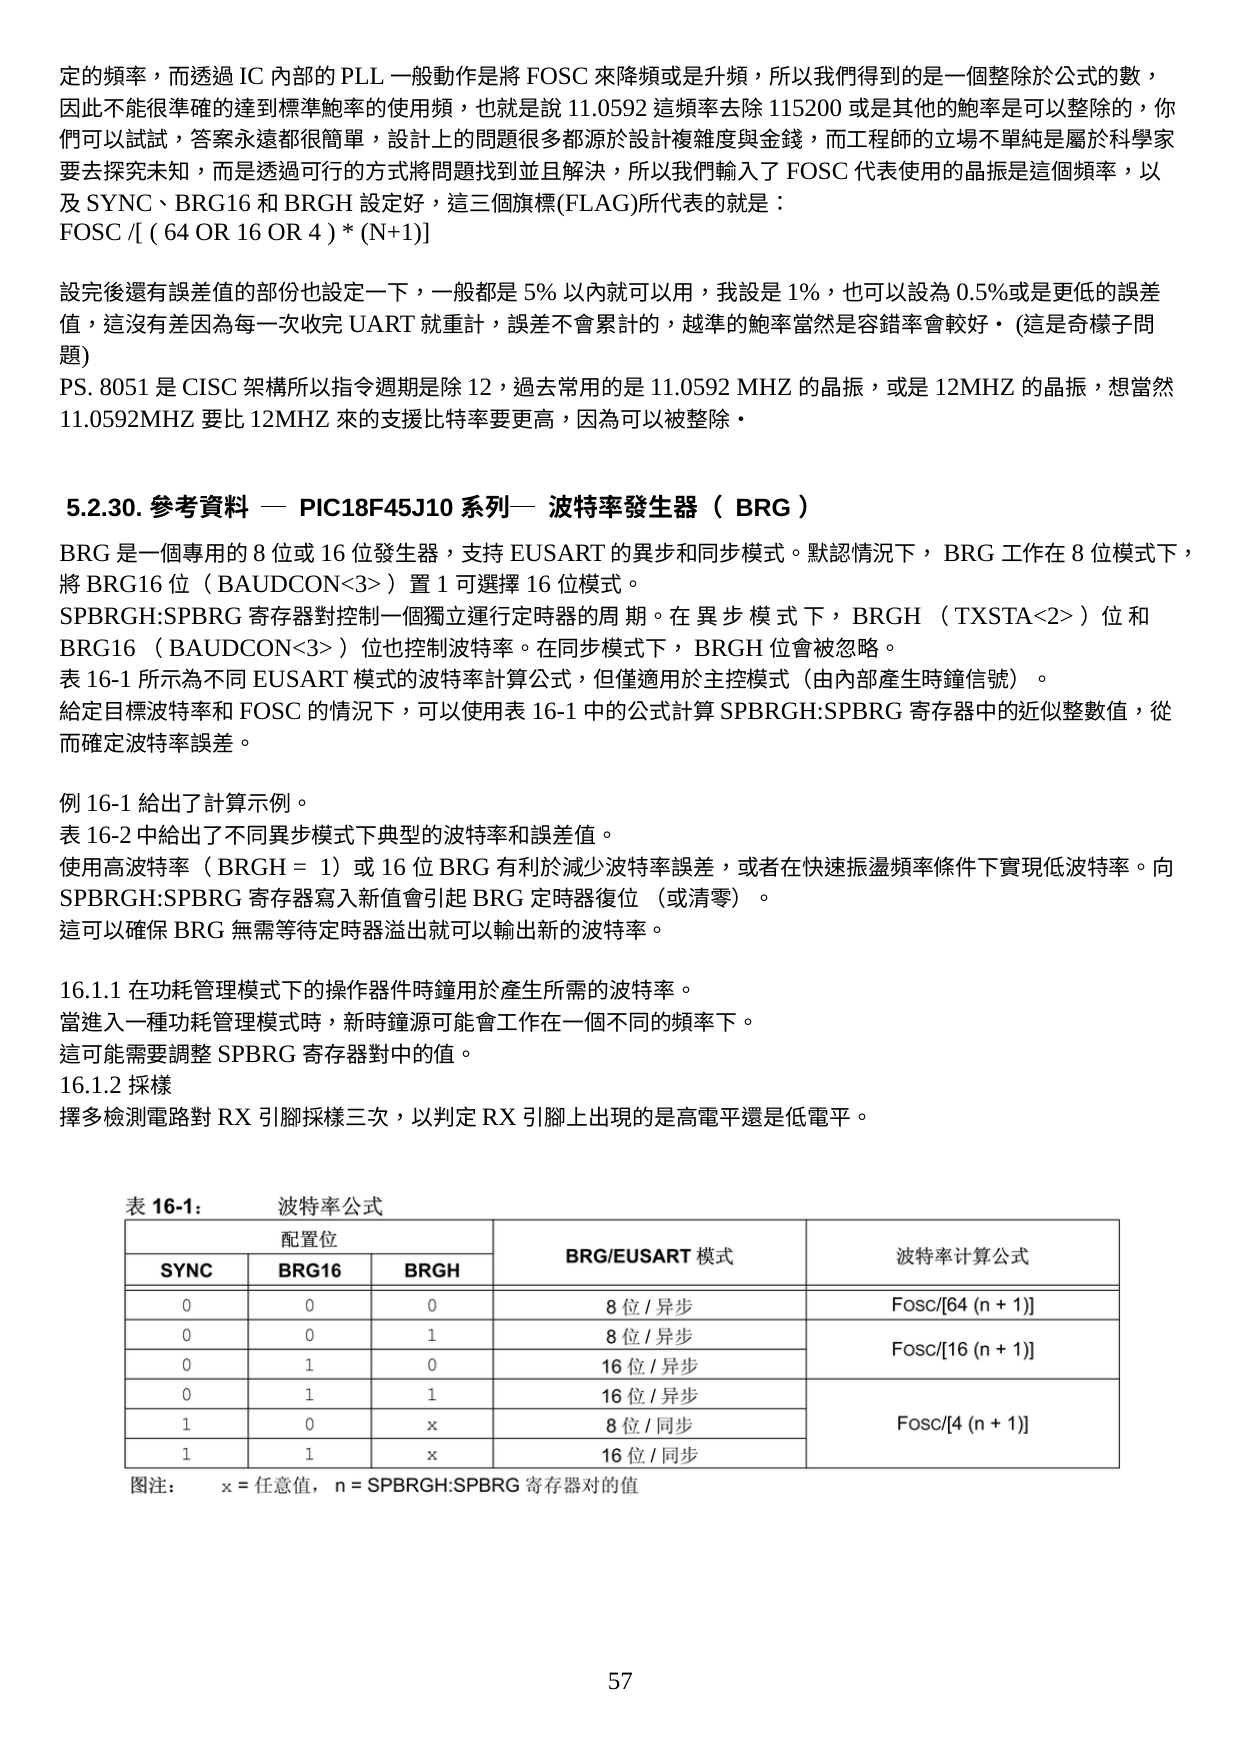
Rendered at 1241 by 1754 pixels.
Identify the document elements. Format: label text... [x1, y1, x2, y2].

text 16.1.2 採樣 [59, 1068, 1181, 1100]
text 表 16-1 所示為不同 EUSART模式的波特率計算公式，但僅適用於主控模式（由內部產生時鐘信號）。 [59, 662, 1181, 694]
text 設完後還有誤差值的部份也設定一下，一般都是 5% 以內就可以用，我設是 1%，也可以設為 0.5%或是更低的誤差值，這沒有差因為每一次收完 UART就重計，誤差不會累計的，越準的鮑率當然是容錯率會較好‧ (這是奇檬子問題) [59, 275, 1181, 370]
text SPBRGH:SPBRG 寄存器對控制一個獨立運行定時器的周 期。在 異 步 模 式 下， BRGH （ TXSTA<2> ）位 和BRG16 （ BAUDCON<3> ）位也控制波特率。在同步模式下， BRGH 位會被忽略。 [59, 599, 1181, 662]
subtitle 參考資料 ─ PIC18F45J10 系列─ 波特率發生器（ BRG ） [59, 487, 1181, 523]
text BRG 是一個專用的 8 位或 16 位發生器，支持 EUSART的異步和同步模式。默認情況下， BRG 工作在 8 位模式下，將 BRG16 位（ BAUDCON<3> ）置 1 可選擇 16 位模式。 [59, 536, 1181, 599]
text 當進入一種功耗管理模式時，新時鐘源可能會工作在一個不同的頻率下。 [59, 1005, 1181, 1037]
text 使用高波特率（ BRGH = 1）或 16 位 BRG 有利於減少波特率誤差，或者在快速振盪頻率條件下實現低波特率。向 SPBRGH:SPBRG 寄存器寫入新值會引起 BRG 定時器復位 （或清零）。 [59, 849, 1181, 913]
text 定的頻率，而透過 IC 內部的PLL一般動作是將 FOSC 來降頻或是升頻，所以我們得到的是一個整除於公式的數，因此不能很準確的達到標準鮑率的使用頻，也就是說 11.0592 這頻率去除 115200 或是其他的鮑率是可以整除的，你們可以試試，答案永遠都很簡單，設計上的問題很多都源於設計複雜度與金錢，而工程師的立場不單純是屬於科學家要去探究未知，而是透過可行的方式將問題找到並且解決，所以我們輸入了 FOSC 代表使用的晶振是這個頻率，以及 SYNC、BRG16 和 BRGH 設定好，這三個旗標(FLAG)所代表的就是： [59, 59, 1181, 217]
text 給定目標波特率和 FOSC 的情況下，可以使用表 16-1 中的公式計算 SPBRGH:SPBRG 寄存器中的近似整數值，從而確定波特率誤差。 [59, 694, 1181, 757]
text 16.1.1 在功耗管理模式下的操作器件時鐘用於產生所需的波特率。 [59, 973, 1181, 1005]
text FOSC /[ ( 64 OR 16 OR 4 ) * (N+1)] [59, 217, 1181, 246]
text 擇多檢測電路對 RX 引腳採樣三次，以判定 RX 引腳上出現的是高電平還是低電平。 [59, 1100, 1181, 1132]
text PS. 8051 是CISC 架構所以指令週期是除12，過去常用的是 11.0592 MHZ 的晶振，或是 12MHZ 的晶振，想當然11.0592MHZ 要比12MHZ 來的支援比特率要更高，因為可以被整除‧ [59, 370, 1181, 433]
text 例 16-1 給出了計算示例。 [59, 786, 1181, 818]
text 這可以確保 BRG 無需等待定時器溢出就可以輸出新的波特率。 [59, 913, 1181, 944]
picture [118, 1189, 1123, 1498]
text 這可能需要調整 SPBRG 寄存器對中的值。 [59, 1037, 1181, 1068]
text 表 16-2中給出了不同異步模式下典型的波特率和誤差值。 [59, 818, 1181, 849]
